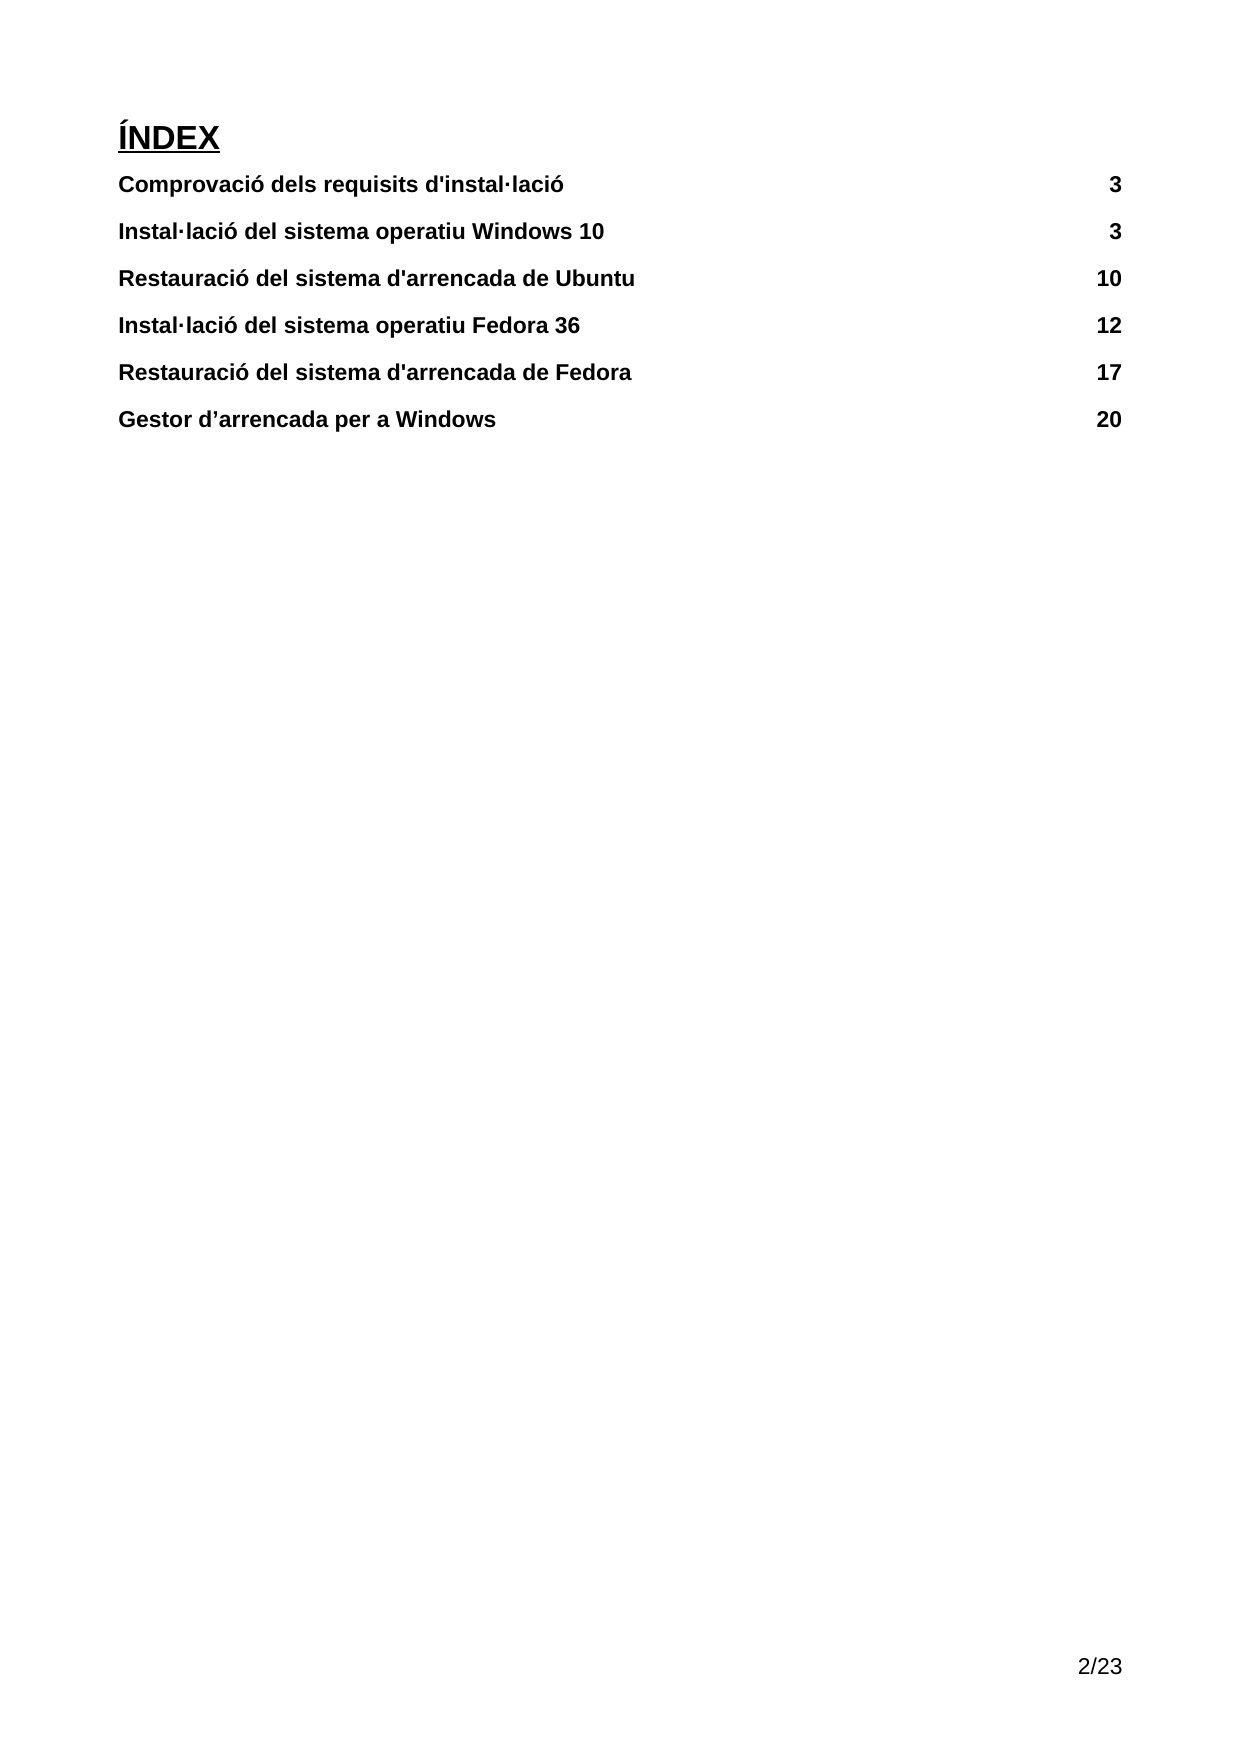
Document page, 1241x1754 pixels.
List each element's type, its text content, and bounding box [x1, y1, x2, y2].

text Comprovació dels requisits d'instal·lació 3 [118, 171, 1122, 197]
text Instal·lació del sistema operatiu Windows 10 3 [118, 218, 1122, 244]
text Restauració del sistema d'arrencada de Fedora 17 [118, 359, 1122, 386]
text Restauració del sistema d'arrencada de Ubuntu 10 [118, 265, 1122, 291]
text Gestor d’arrencada per a Windows 20 [118, 406, 1122, 433]
text ÍNDEX [118, 118, 1122, 156]
text Instal·lació del sistema operatiu Fedora 36 12 [118, 312, 1122, 338]
